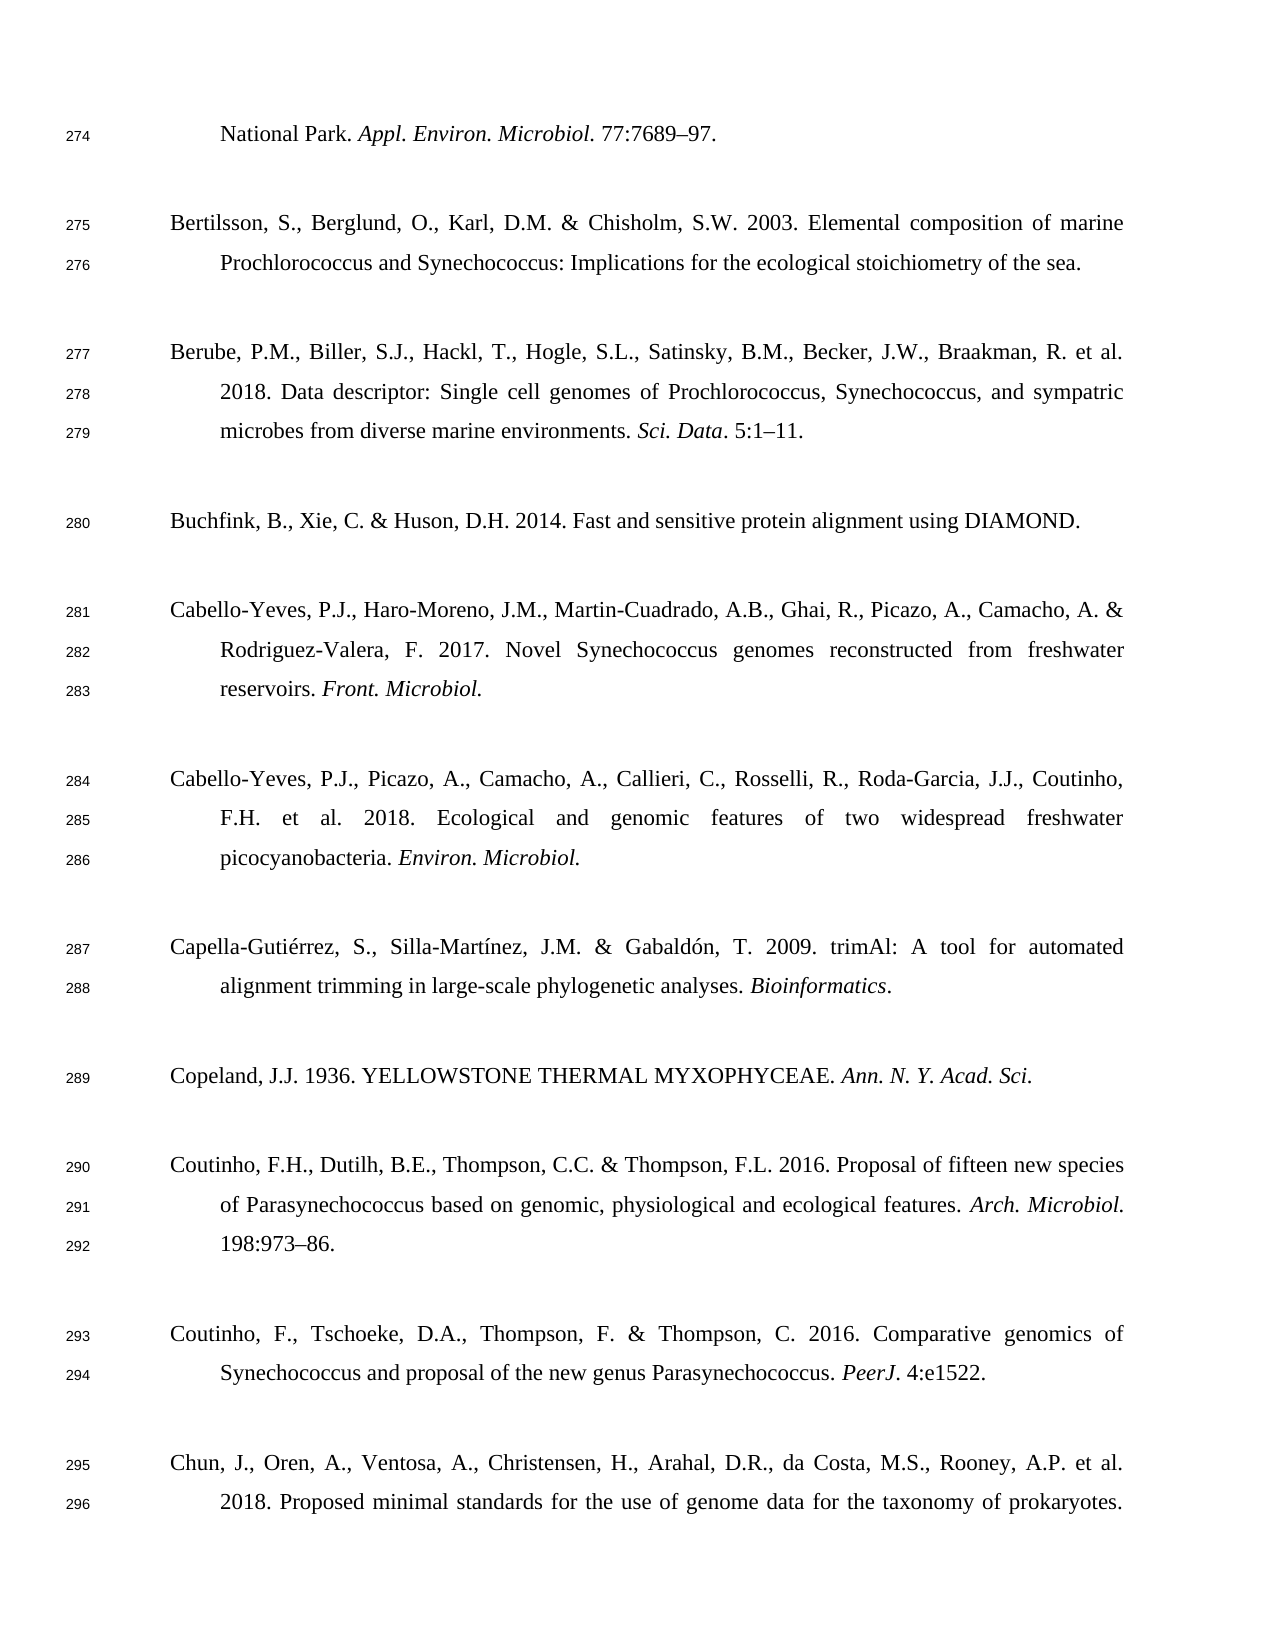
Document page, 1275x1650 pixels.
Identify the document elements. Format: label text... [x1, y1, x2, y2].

text National Park. Appl. Environ. Microbiol. 77:7689–97. [170, 120, 1125, 146]
text Berube, P.M., Biller, S.J., Hackl, T., Hogle, S.L., Satinsky, B.M., Becker, J.W., Braakman, R. et al. 2018. Data descriptor: Single cell genomes of Prochlorococcus, Synechococcus, and sympatric microbes from diverse marine environments. Sci. Data. 5:1–11. [170, 338, 1125, 444]
text Buchfink, B., Xie, C. & Huson, D.H. 2014. Fast and sensitive protein alignment using DIAMOND. [170, 507, 1125, 533]
text Cabello-Yeves, P.J., Haro-Moreno, J.M., Martin-Cuadrado, A.B., Ghai, R., Picazo, A., Camacho, A. & Rodriguez-Valera, F. 2017. Novel Synechococcus genomes reconstructed from freshwater reservoirs. Front. Microbiol. [170, 596, 1125, 702]
text Cabello-Yeves, P.J., Picazo, A., Camacho, A., Callieri, C., Rosselli, R., Roda-Garcia, J.J., Coutinho, F.H. et al. 2018. Ecological and genomic features of two widespread freshwater picocyanobacteria. Environ. Microbiol. [170, 765, 1125, 870]
text Coutinho, F.H., Dutilh, B.E., Thompson, C.C. & Thompson, F.L. 2016. Proposal of fifteen new species of Parasynechococcus based on genomic, physiological and ecological features. Arch. Microbiol. 198:973–86. [170, 1152, 1125, 1257]
text Chun, J., Oren, A., Ventosa, A., Christensen, H., Arahal, D.R., da Costa, M.S., Rooney, A.P. et al. 2018. Proposed minimal standards for the use of genome data for the taxonomy of prokaryotes. [170, 1449, 1125, 1515]
text Capella-Gutiérrez, S., Silla-Martínez, J.M. & Gabaldón, T. 2009. trimAl: A tool for automated alignment trimming in large-scale phylogenetic analyses. Bioinformatics. [170, 933, 1125, 999]
text Bertilsson, S., Berglund, O., Karl, D.M. & Chisholm, S.W. 2003. Elemental composition of marine Prochlorococcus and Synechococcus: Implications for the ecological stoichiometry of the sea. [170, 209, 1125, 275]
text Copeland, J.J. 1936. YELLOWSTONE THERMAL MYXOPHYCEAE. Ann. N. Y. Acad. Sci. [170, 1062, 1125, 1088]
text Coutinho, F., Tschoeke, D.A., Thompson, F. & Thompson, C. 2016. Comparative genomics of Synechococcus and proposal of the new genus Parasynechococcus. PeerJ. 4:e1522. [170, 1320, 1125, 1386]
